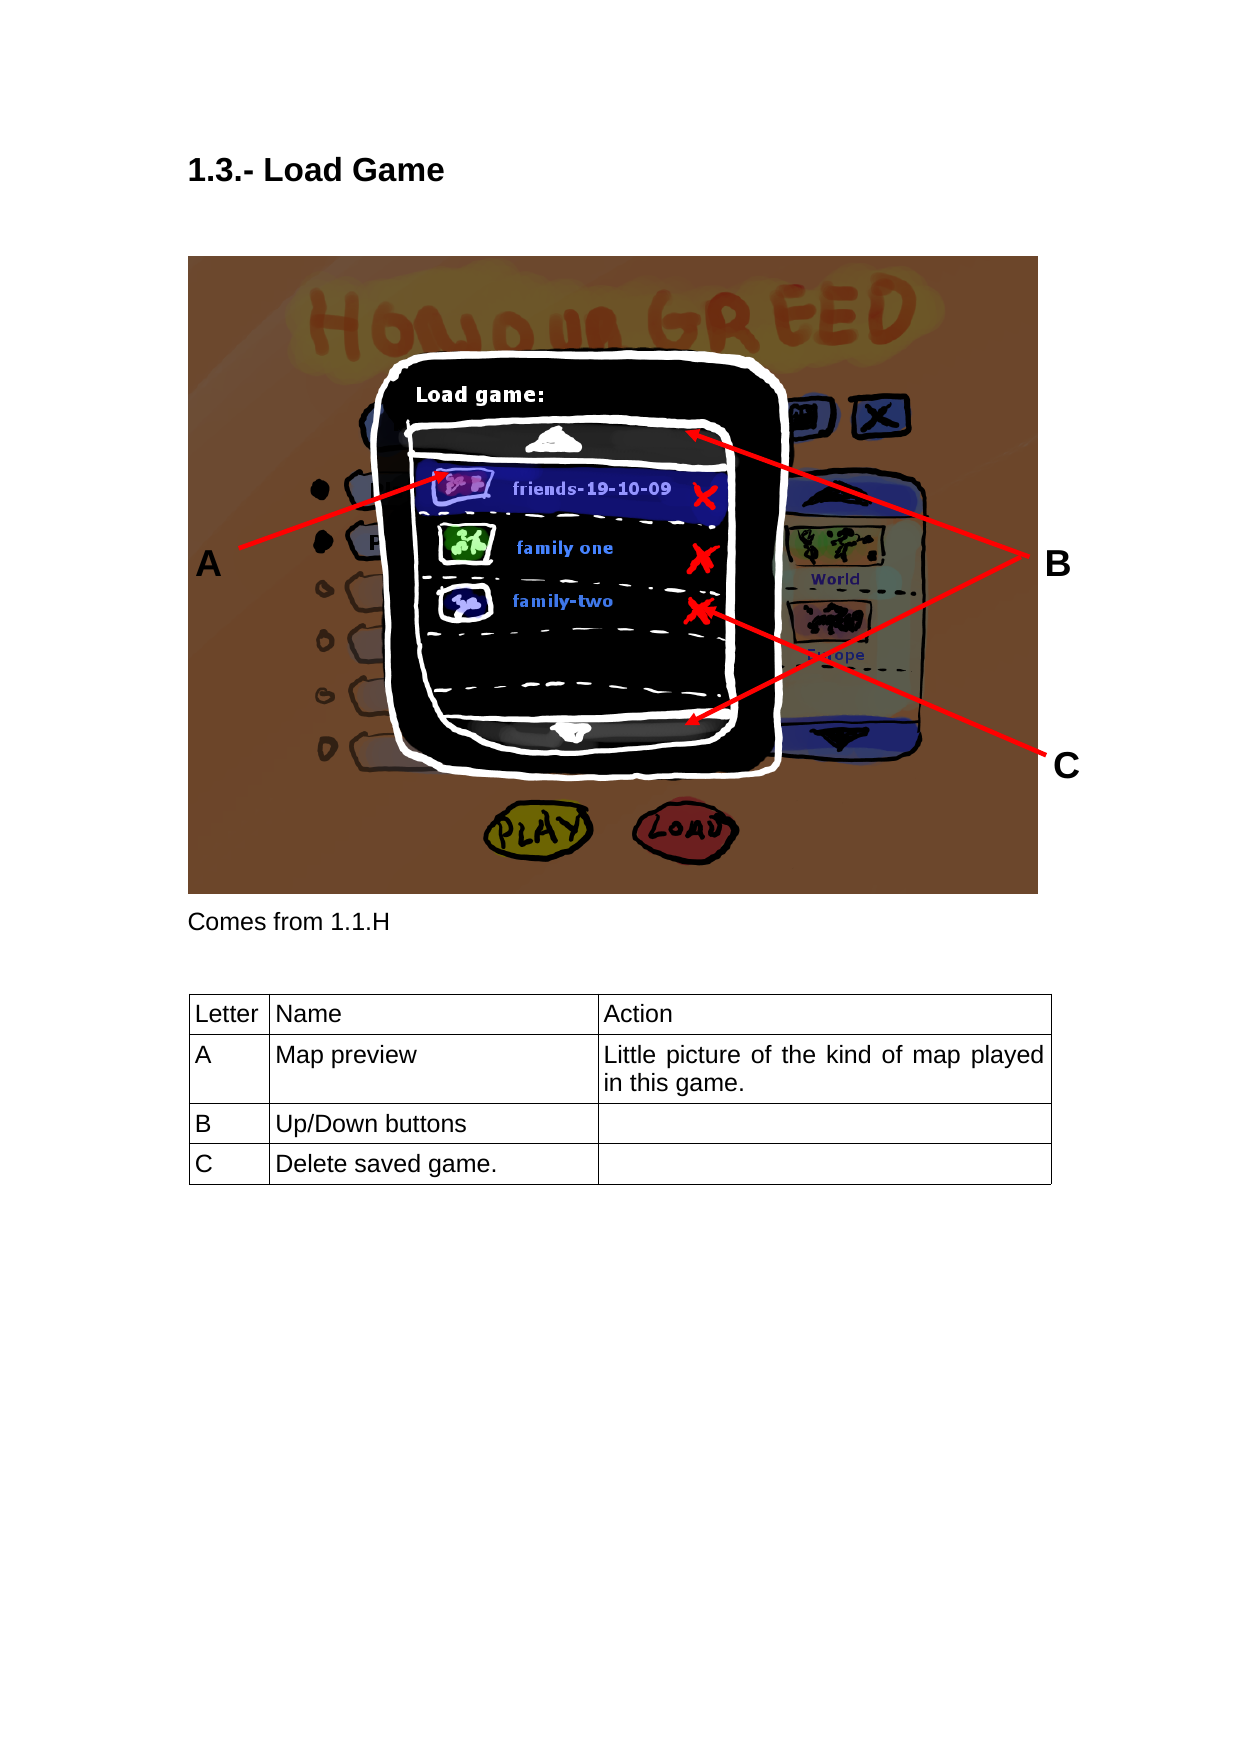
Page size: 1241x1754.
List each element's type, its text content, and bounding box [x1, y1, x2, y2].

table_cell Delete saved game. [270, 1144, 598, 1183]
table_cell [599, 1144, 1051, 1183]
text 1.3.- Load Game [187, 150, 1053, 188]
table_cell A [190, 1035, 269, 1103]
table_header Letter [190, 995, 269, 1034]
table_header Action [599, 995, 1051, 1034]
table_cell Little picture of the kind of map played in this game. [599, 1035, 1051, 1103]
table_cell Up/Down buttons [270, 1104, 598, 1143]
table_cell Map preview [270, 1035, 598, 1103]
table_cell [599, 1104, 1051, 1143]
text Comes from 1.1.H [187, 246, 1053, 936]
table_header Name [270, 995, 598, 1034]
table_cell B [190, 1104, 269, 1143]
picture [188, 256, 1038, 894]
table_cell C [190, 1144, 269, 1183]
